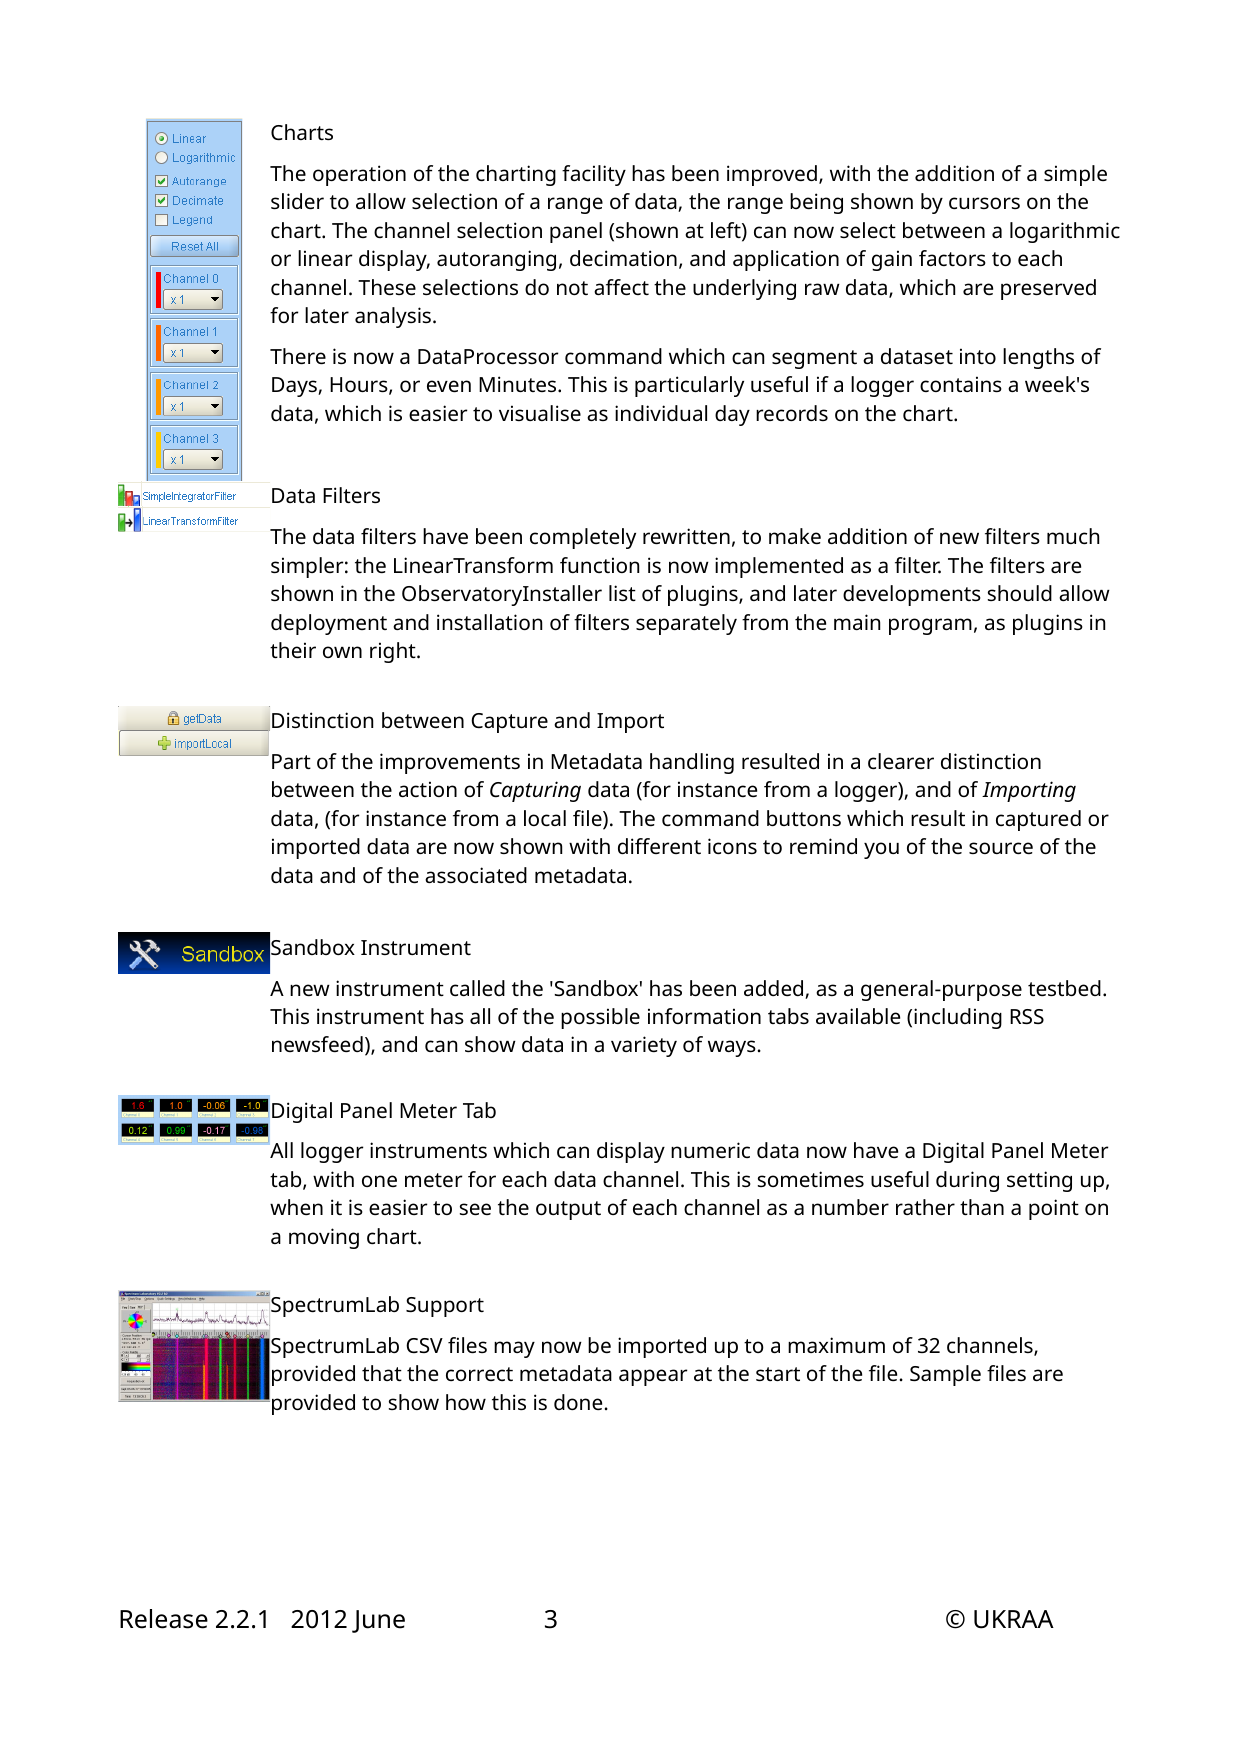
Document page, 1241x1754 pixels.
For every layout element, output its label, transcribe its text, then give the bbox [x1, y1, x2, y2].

table_cell Charts The operation of the charting facility has been improved, with the addition of a simple slider to allow selection of a range of data, the range being shown by cursors on the chart. The channel selection panel (shown at left) can now select between a logarithmic or linear display, autoranging, decimation, and application of gain factors to each channel. These selections do not affect the underlying raw data, which are preserved for later analysis. There is now a DataProcessor command which can segment a dataset into lengths of Days, Hours, or even Minutes. This is particularly useful if a logger contains a week's data, which is easier to visualise as individual day records on the chart. [270, 118, 1122, 481]
table_cell [118, 731, 270, 932]
table_cell [118, 1402, 270, 1453]
picture [118, 932, 271, 974]
picture [118, 706, 271, 756]
table_cell [118, 118, 145, 481]
picture [118, 1290, 271, 1402]
table_cell SpectrumLab Support SpectrumLab CSV files may now be imported up to a maximum of 32 channels, provided that the correct metadata appear at the start of the file. Sample files are provided to show how this is done. [270, 1290, 1122, 1453]
table_cell [118, 1145, 270, 1290]
picture [118, 118, 271, 532]
table_cell [118, 974, 270, 1095]
table_cell Digital Panel Meter Tab All logger instruments which can display numeric data now have a Digital Panel Meter tab, with one meter for each data channel. This is sometimes useful during setting up, when it is easier to see the output of each channel as a number rather than a point on a moving chart. [270, 1096, 1122, 1290]
table_cell [118, 532, 270, 706]
table_cell Sandbox Instrument A new instrument called the 'Sandbox' has been added, as a general-purpose testbed. This instrument has all of the possible information tabs available (including RSS newsfeed), and can show data in a variety of ways. [270, 933, 1122, 1096]
picture [118, 1095, 271, 1145]
table_cell [243, 118, 270, 481]
table_cell Data Filters The data filters have been completely rewritten, to make addition of new filters much simpler: the LinearTransform function is now implemented as a filter. The filters are shown in the ObservatoryInstaller list of plugins, and later developments should allow deployment and installation of filters separately from the main program, as plugins in their own right. [270, 481, 1122, 706]
table_cell Distinction between Capture and Import Part of the improvements in Metadata handling resulted in a clearer distinction between the action of Capturing data (for instance from a logger), and of Importing data, (for instance from a local file). The command buttons which result in captured or imported data are now shown with different icons to remind you of the source of the data and of the associated metadata. [270, 706, 1122, 933]
